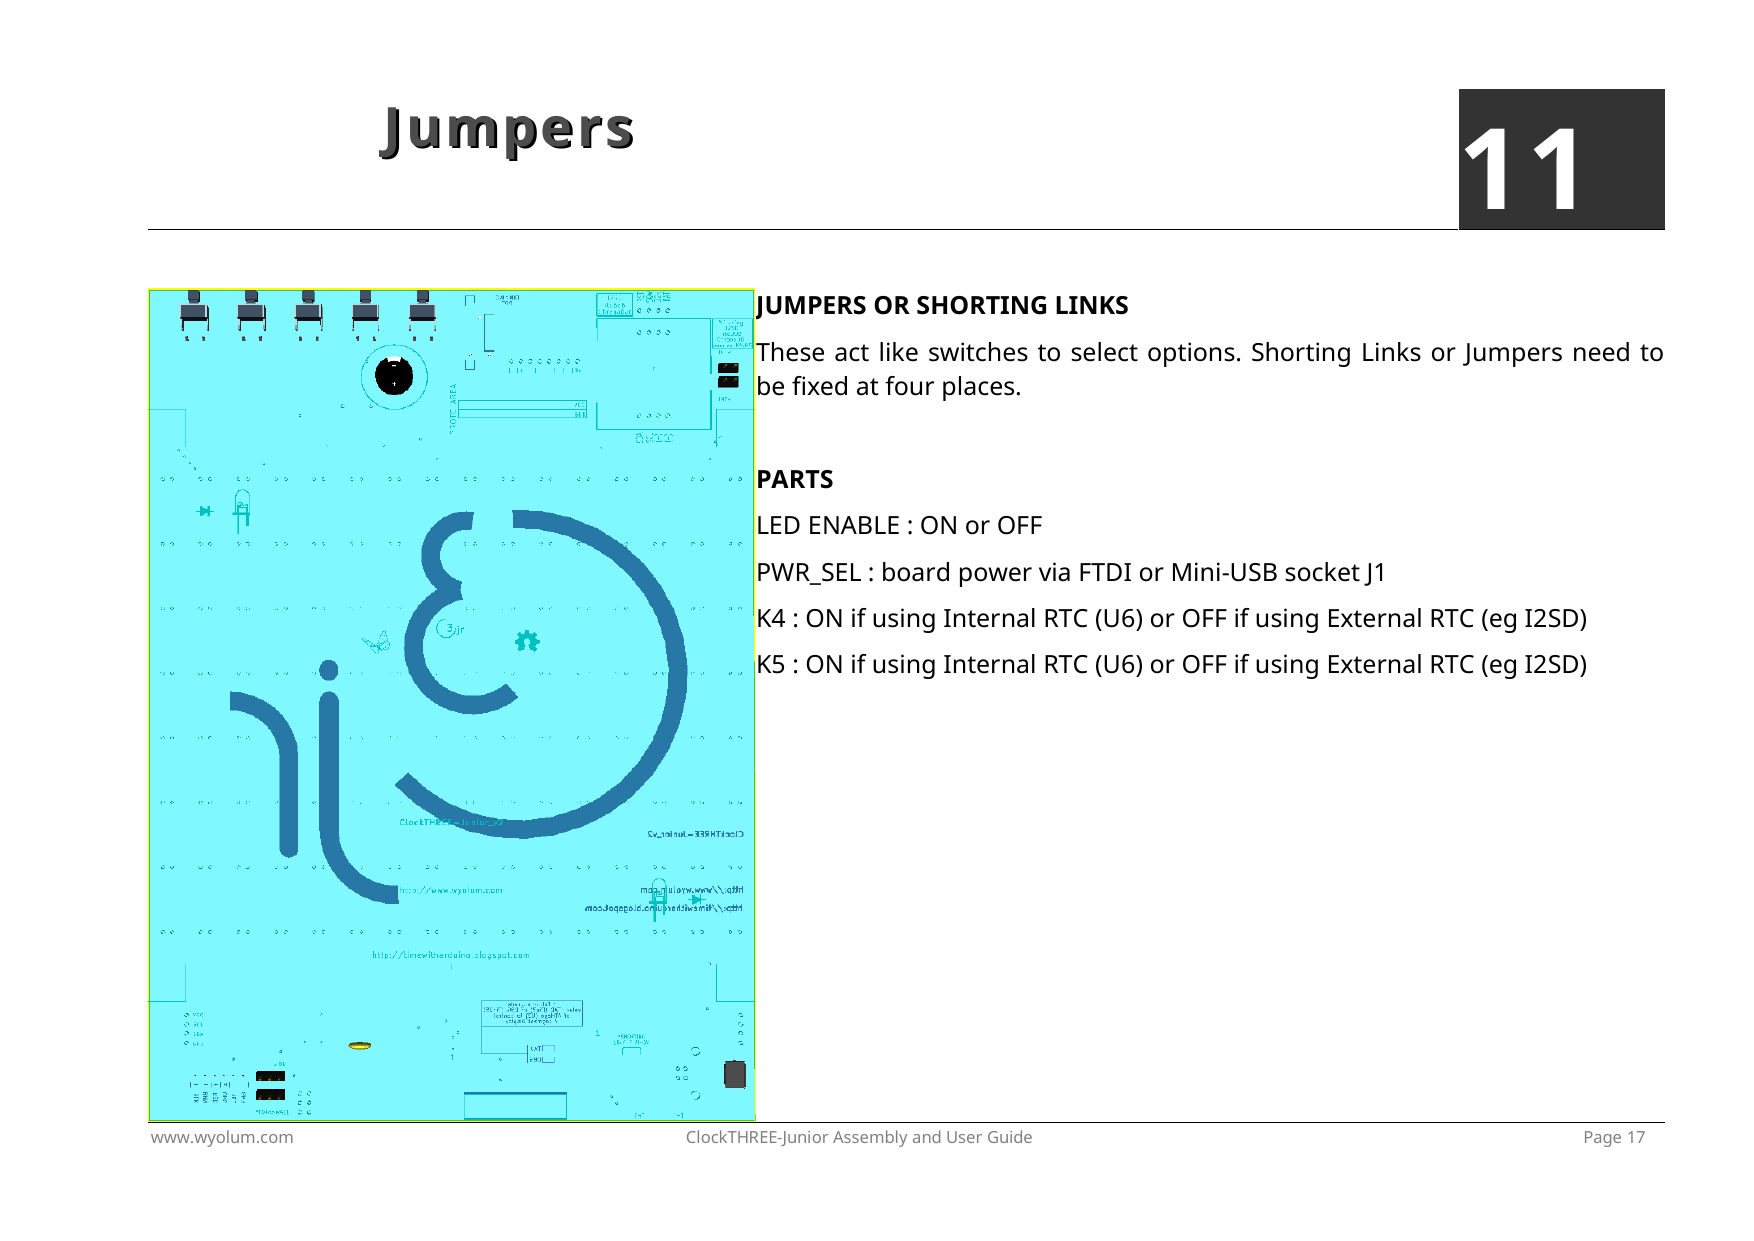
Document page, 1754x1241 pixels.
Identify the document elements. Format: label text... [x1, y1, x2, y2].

table_header [148, 89, 354, 183]
table_header 11 [1459, 89, 1665, 229]
table_header JUMPERS OR SHORTING LINKS These act like switches to select options. Shorting Links or Jumpers need to be fixed at four places. PARTS LED ENABLE : ON or OFF PWR_SEL : board power via FTDI or Mini-USB socket J1 K4 : ON if using Internal RTC (U6) or OFF if using External RTC (eg I2SD) K5 : ON if using Internal RTC (U6) or OFF if using External RTC (eg I2SD) [756, 288, 1665, 1122]
table_header Jumpers [354, 89, 1458, 183]
table_cell [354, 183, 1458, 229]
picture [147, 288, 756, 1122]
table_cell [148, 183, 354, 229]
